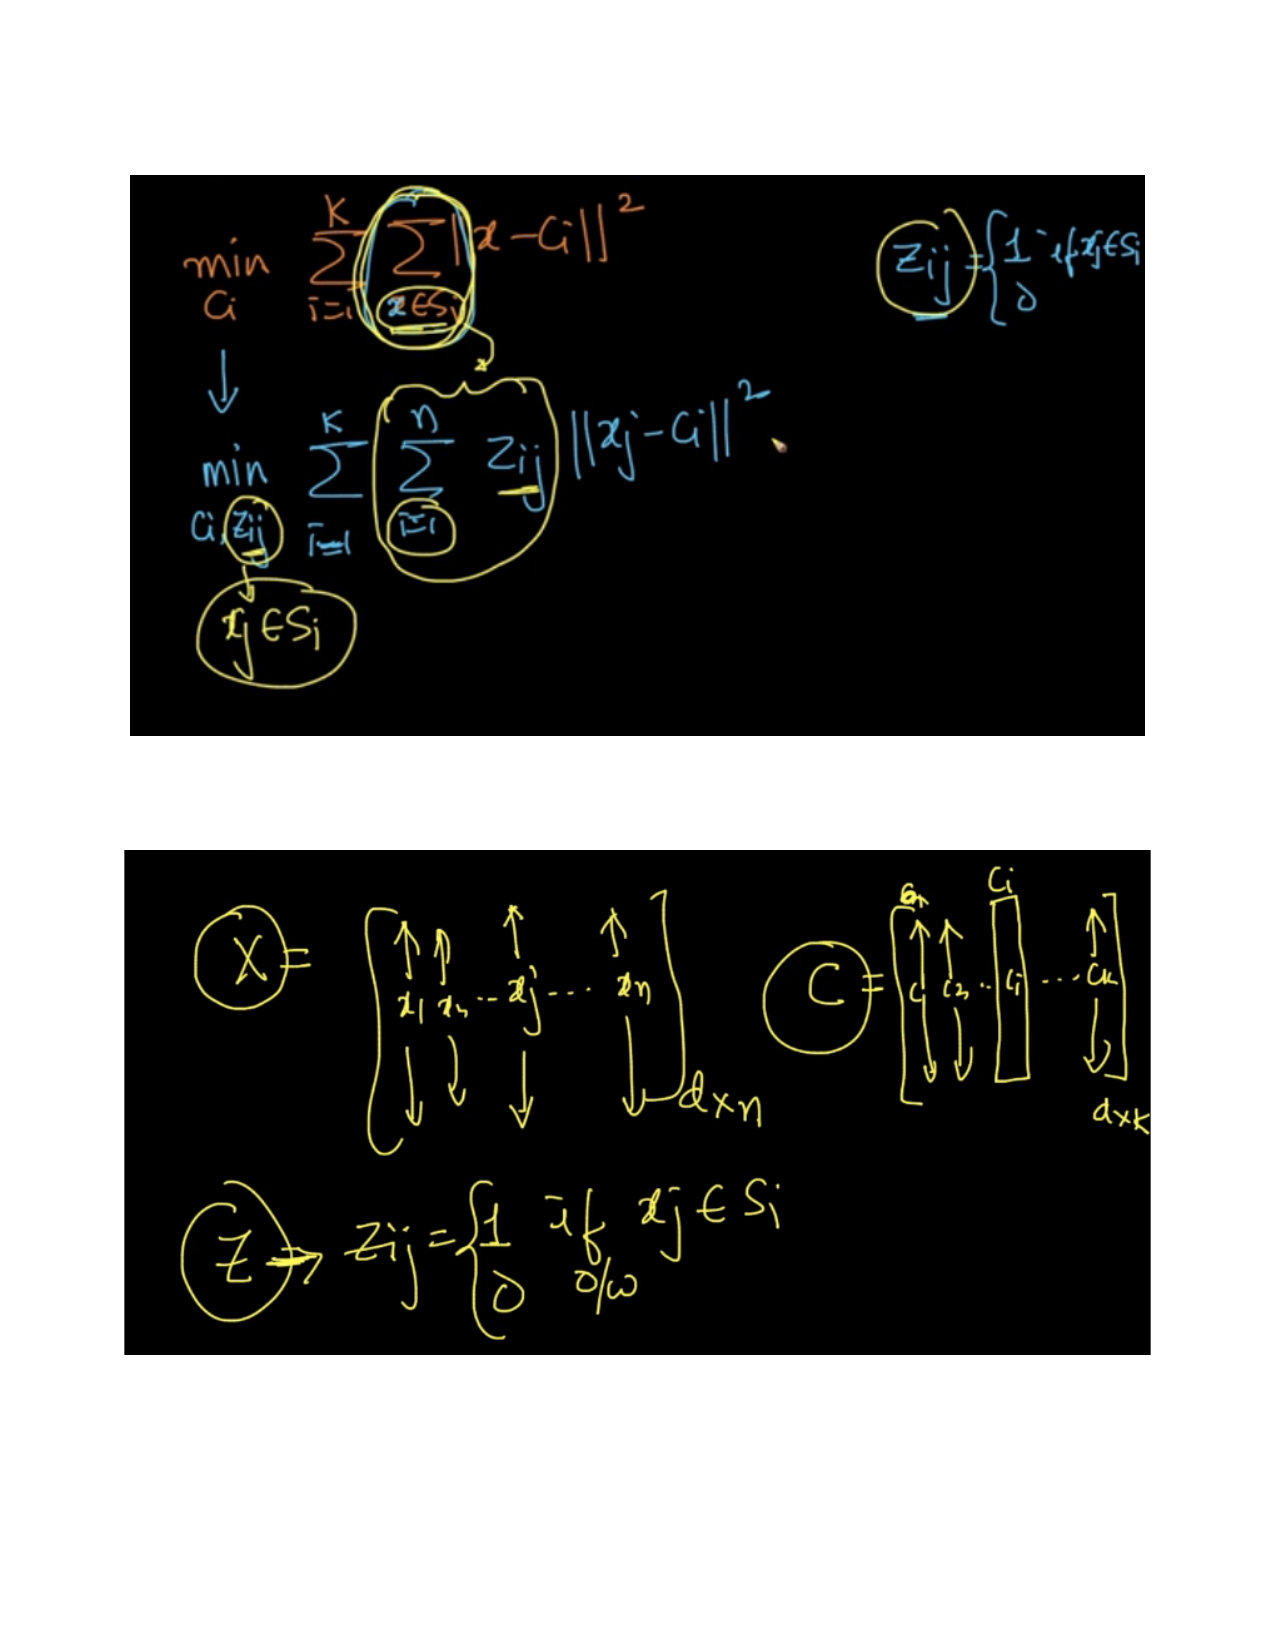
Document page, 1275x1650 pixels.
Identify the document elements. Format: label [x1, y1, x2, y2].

picture [130, 175, 1145, 736]
picture [124, 850, 1151, 1355]
